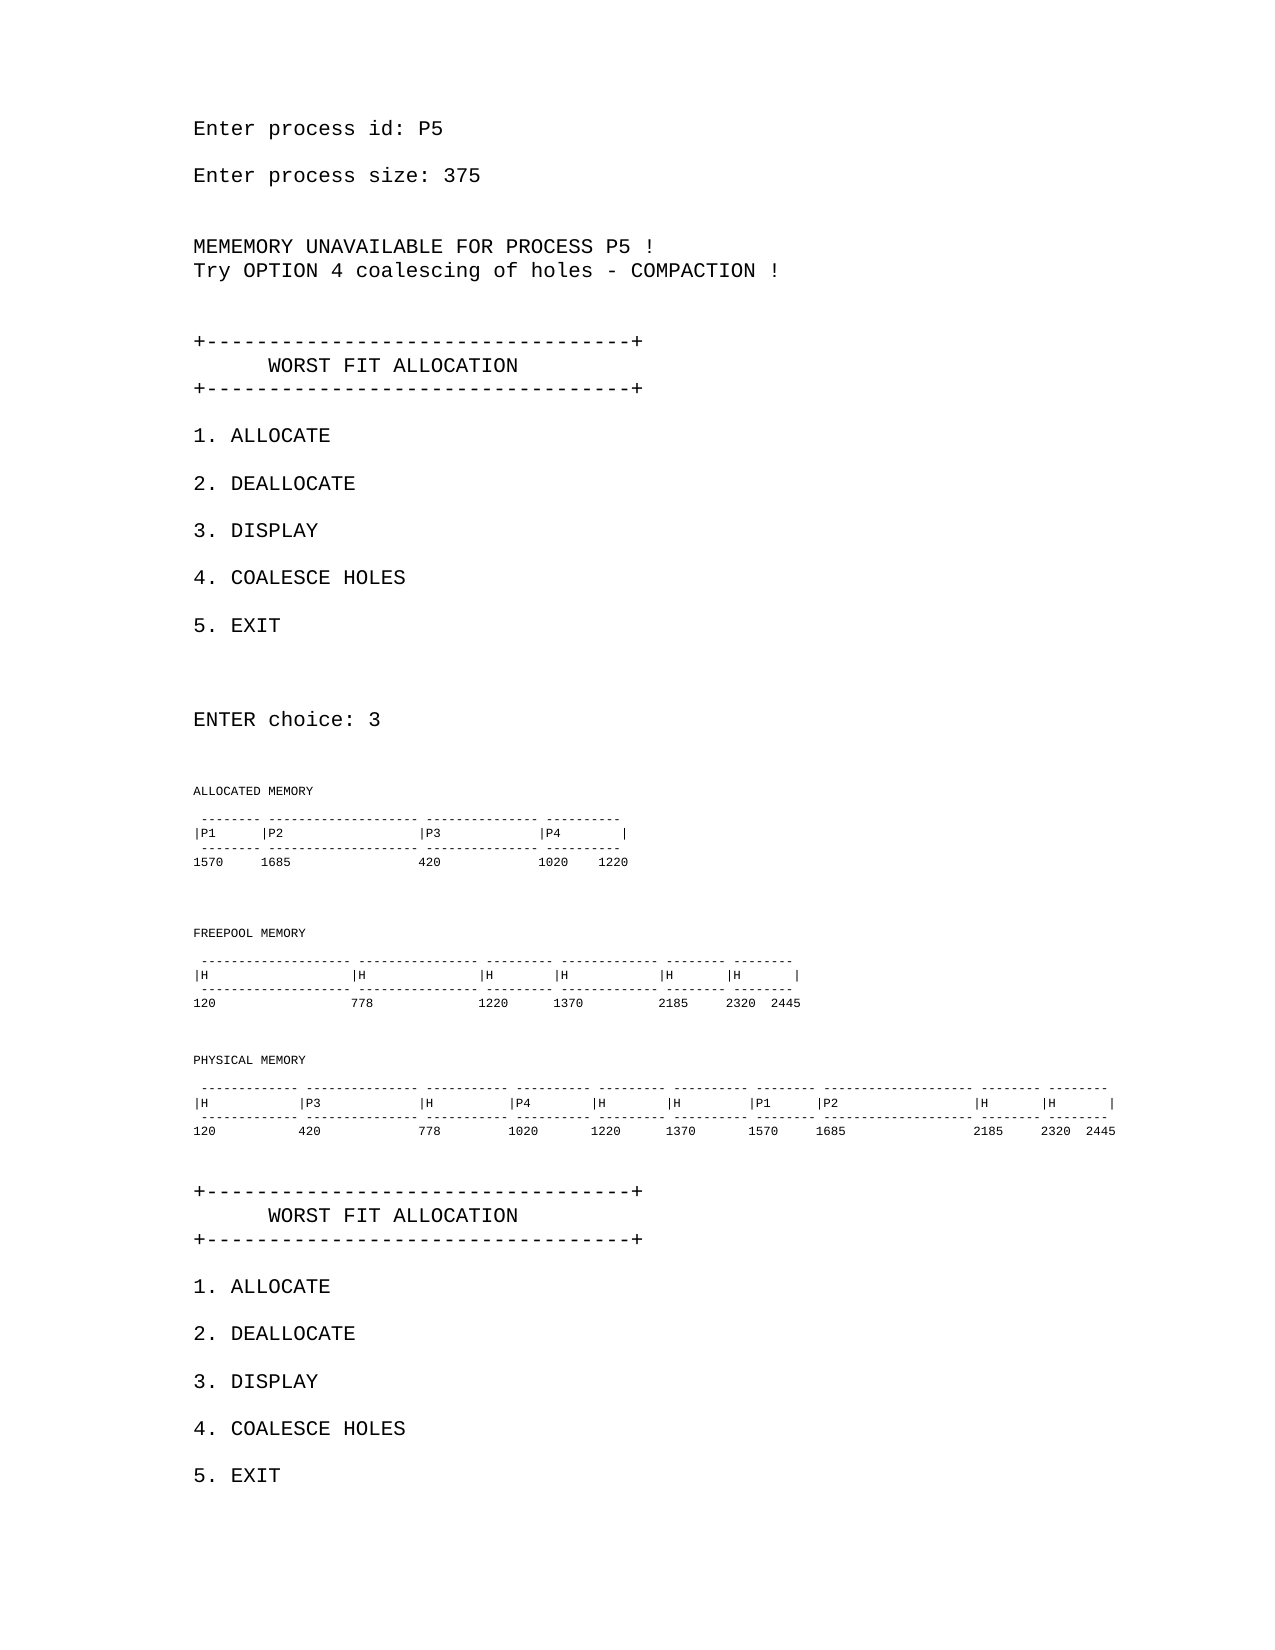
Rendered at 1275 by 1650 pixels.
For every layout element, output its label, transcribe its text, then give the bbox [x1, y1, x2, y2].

text -------------------- ---------------- --------- ------------- -------- -------- [118, 983, 1157, 997]
text -------- -------------------- --------------- ---------- [118, 842, 1157, 856]
text +----------------------------------+ [118, 1229, 1157, 1252]
text Try OPTION 4 coalescing of holes - COMPACTION ! [118, 260, 1157, 284]
text 120 778 1220 1370 2185 2320 2445 [118, 997, 1157, 1012]
text +----------------------------------+ [118, 331, 1157, 354]
text ALLOCATED MEMORY [118, 785, 1157, 799]
text +----------------------------------+ [118, 378, 1157, 402]
text 120 420 778 1020 1220 1370 1570 1685 2185 2320 2445 [118, 1125, 1157, 1139]
text PHYSICAL MEMORY [118, 1054, 1157, 1068]
text ENTER choice: 3 [118, 709, 1157, 733]
text Enter process id: P5 [118, 118, 1157, 142]
text WORST FIT ALLOCATION [118, 1205, 1157, 1229]
text 1. ALLOCATE [118, 1276, 1157, 1300]
text |H |P3 |H |P4 |H |H |P1 |P2 |H |H | [118, 1097, 1157, 1111]
text 4. COALESCE HOLES [118, 1418, 1157, 1442]
text -------------------- ---------------- --------- ------------- -------- -------- [118, 955, 1157, 969]
text 2. DEALLOCATE [118, 473, 1157, 496]
text 1570 1685 420 1020 1220 [118, 856, 1157, 870]
text +----------------------------------+ [118, 1182, 1157, 1205]
text WORST FIT ALLOCATION [118, 354, 1157, 378]
text ------------- --------------- ----------- ---------- --------- ---------- -------- -------------------- -------- -------- [118, 1082, 1157, 1097]
text 3. DISPLAY [118, 1371, 1157, 1394]
text 1. ALLOCATE [118, 426, 1157, 449]
text MEMEMORY UNAVAILABLE FOR PROCESS P5 ! [118, 236, 1157, 260]
text 2. DEALLOCATE [118, 1323, 1157, 1347]
text Enter process size: 375 [118, 165, 1157, 189]
text 5. EXIT [118, 615, 1157, 638]
text 4. COALESCE HOLES [118, 567, 1157, 591]
text ------------- --------------- ----------- ---------- --------- ---------- -------- -------------------- -------- -------- [118, 1111, 1157, 1125]
text FREEPOOL MEMORY [118, 927, 1157, 941]
text |P1 |P2 |P3 |P4 | [118, 827, 1157, 842]
text 5. EXIT [118, 1465, 1157, 1489]
text |H |H |H |H |H |H | [118, 969, 1157, 983]
text 3. DISPLAY [118, 520, 1157, 544]
text -------- -------------------- --------------- ---------- [118, 813, 1157, 827]
